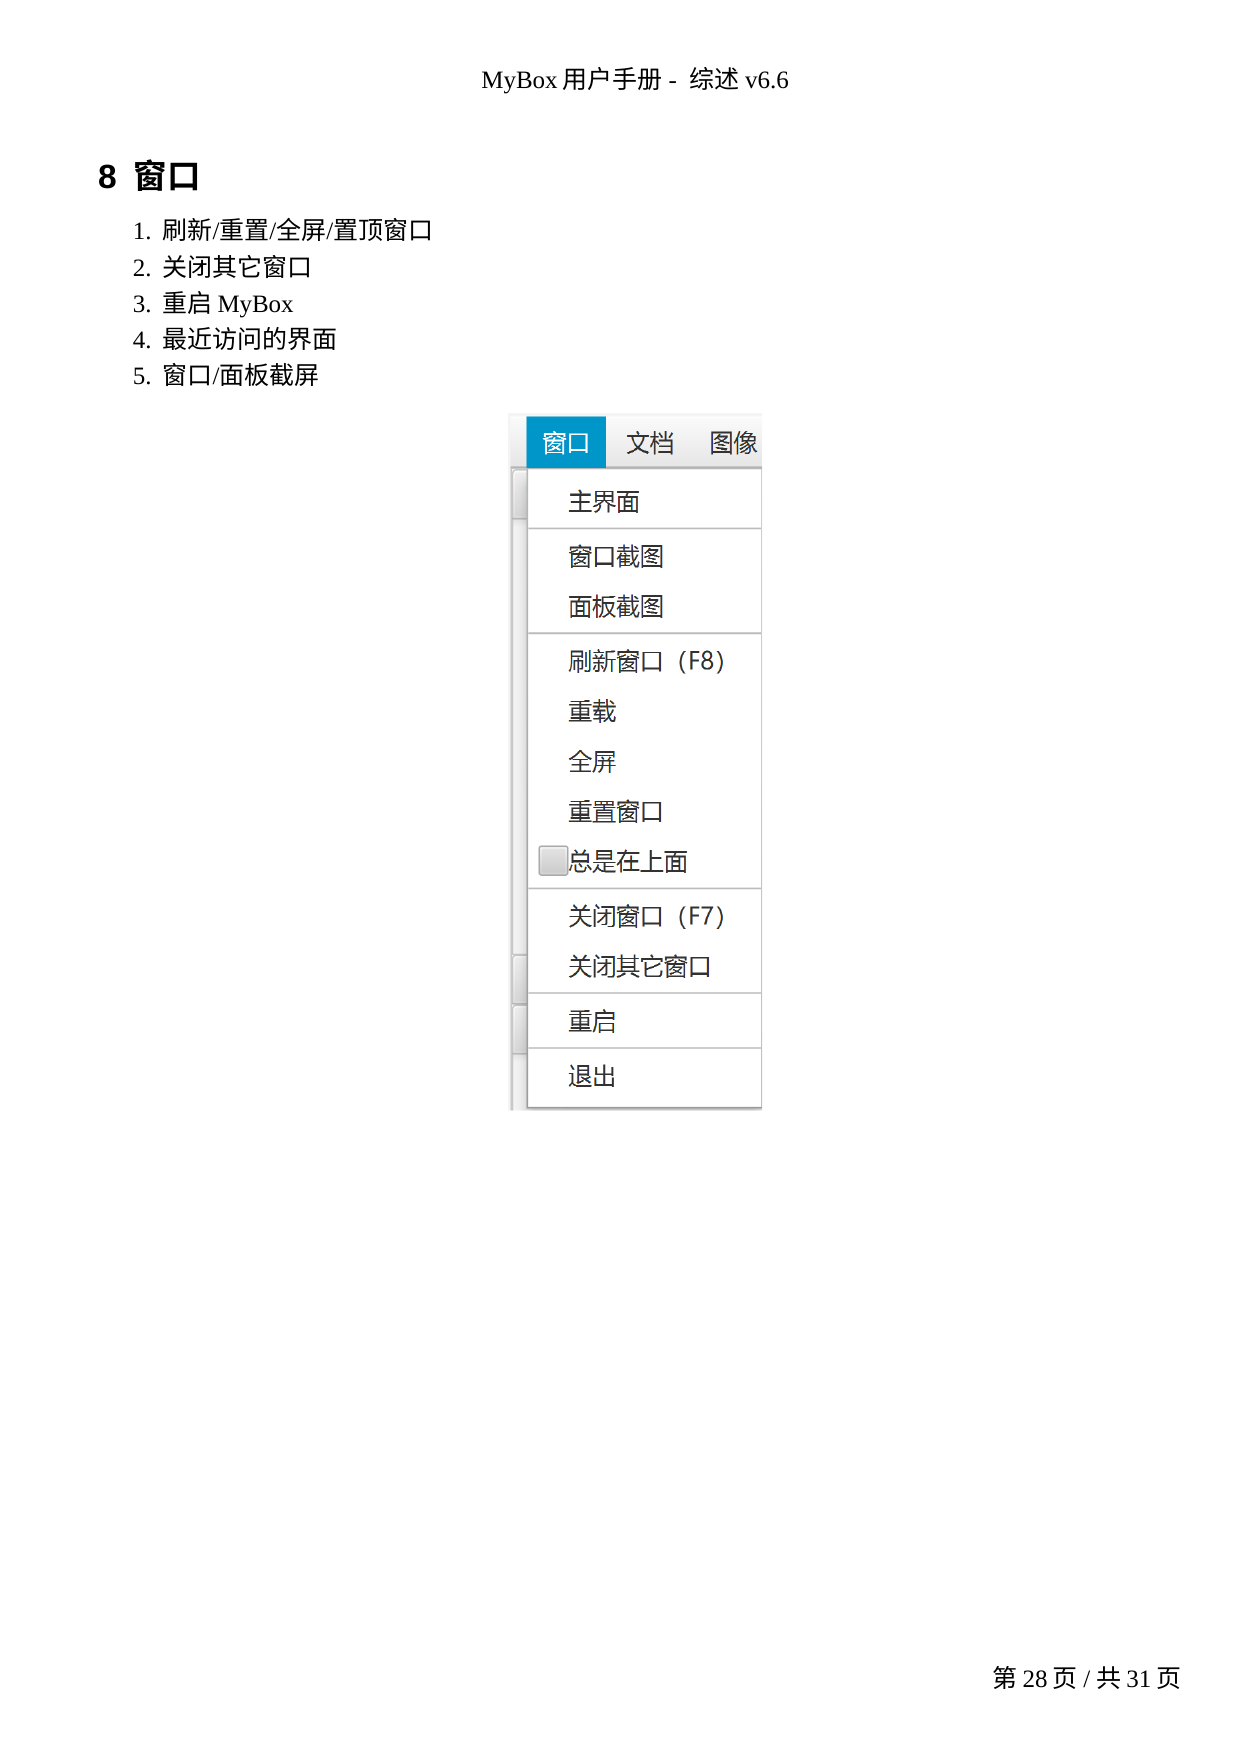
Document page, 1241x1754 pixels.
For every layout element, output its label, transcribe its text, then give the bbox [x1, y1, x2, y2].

picture [507, 404, 763, 1111]
list 关闭其它窗口 [133, 247, 1181, 283]
subtitle 窗口 [88, 150, 1181, 198]
list 窗口/面板截屏 [133, 356, 1181, 392]
list 重启MyBox [133, 283, 1181, 319]
list 刷新/重置/全屏/置顶窗口 [133, 211, 1181, 247]
list 最近访问的界面 [133, 319, 1181, 356]
